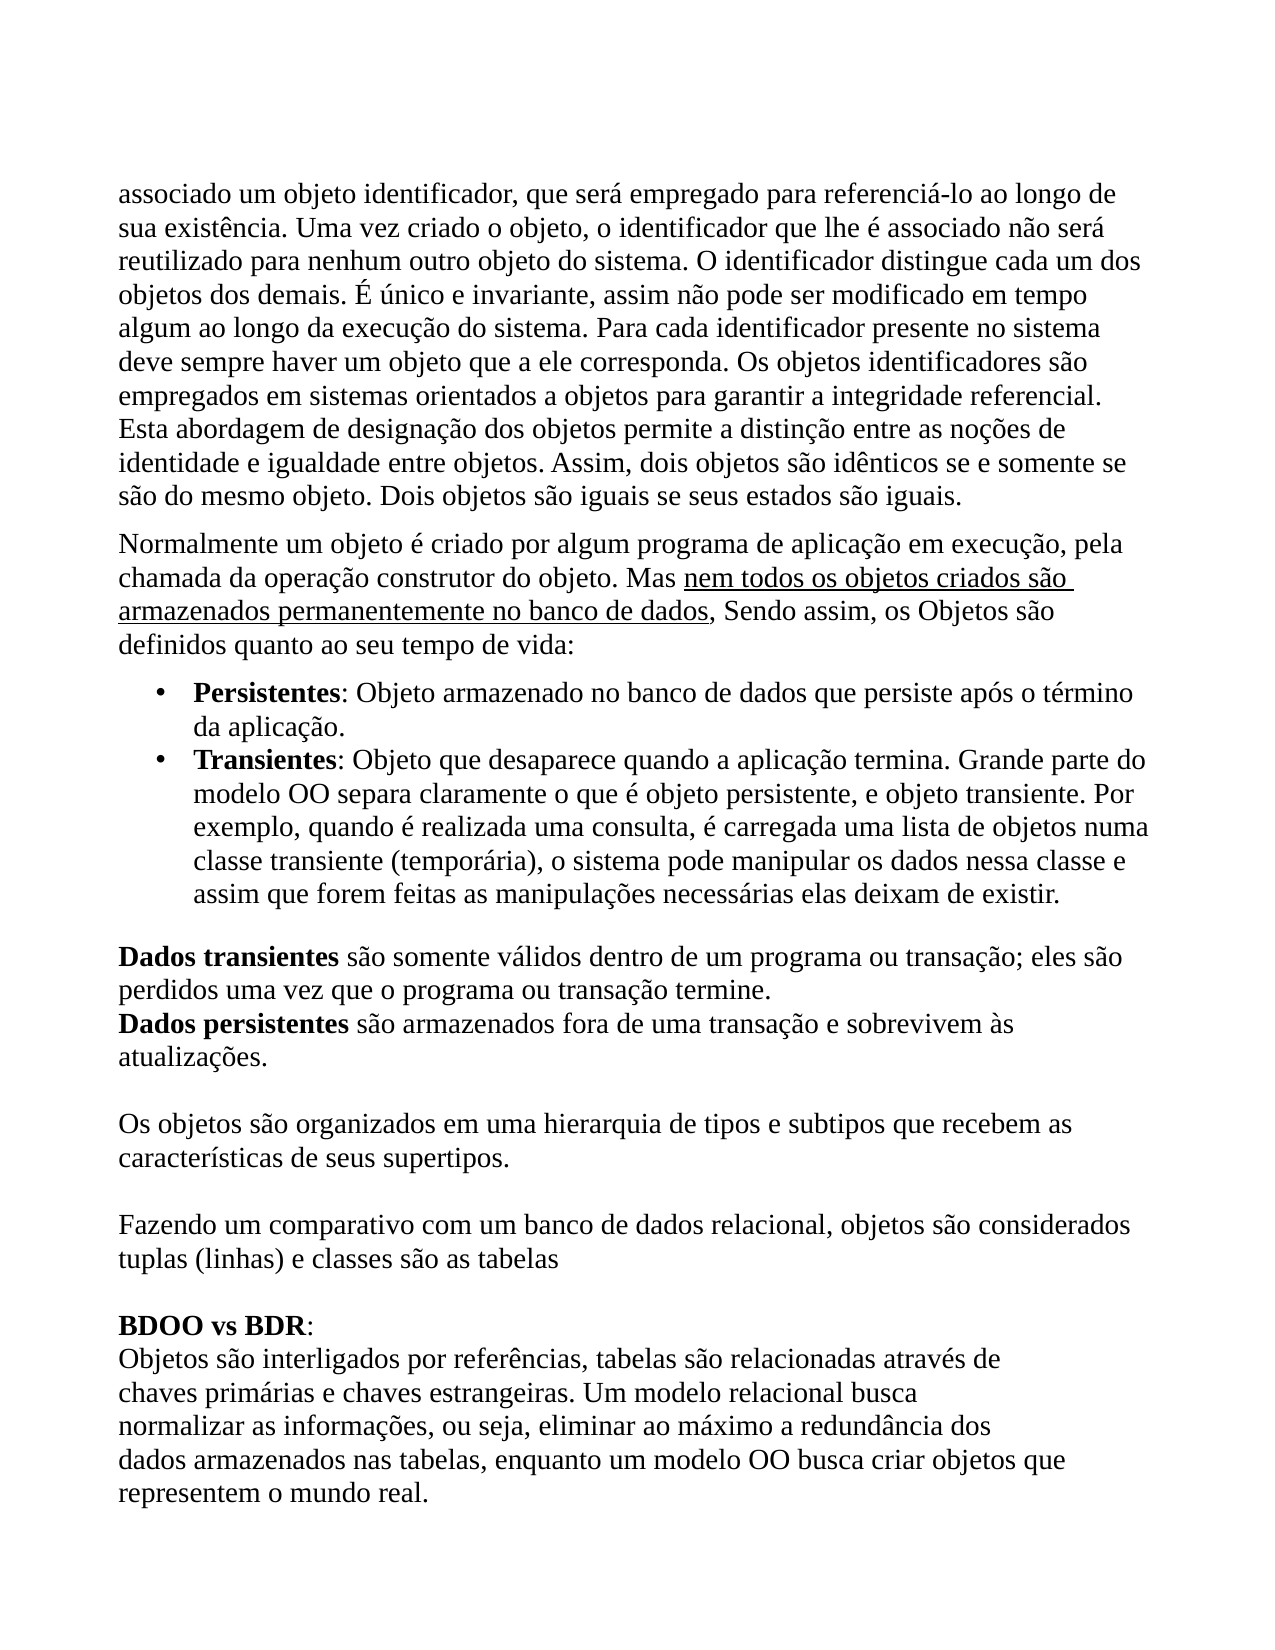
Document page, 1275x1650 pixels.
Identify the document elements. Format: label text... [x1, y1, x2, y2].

list Persistentes: Objeto armazenado no banco de dados que persiste após o término da aplicação. [156, 675, 1157, 742]
text Fazendo um comparativo com um banco de dados relacional, objetos são considerados tuplas (linhas) e classes são as tabelas [118, 1207, 1157, 1274]
text BDOO vs BDR: Objetos são interligados por referências, tabelas são relacionadas através de chaves primárias e chaves estrangeiras. Um modelo relacional busca normalizar as informações, ou seja, eliminar ao máximo a redundância dos dados armazenados nas tabelas, enquanto um modelo OO busca criar objetos que representem o mundo real. [118, 1308, 1157, 1509]
text Dados transientes são somente válidos dentro de um programa ou transação; eles são perdidos uma vez que o programa ou transação termine. [118, 939, 1157, 1006]
text Dados persistentes são armazenados fora de uma transação e sobrevivem às atualizações. [118, 1006, 1157, 1073]
text associado um objeto identificador, que será empregado para referenciá-lo ao longo de sua existência. Uma vez criado o objeto, o identificador que lhe é associado não será reutilizado para nenhum outro objeto do sistema. O identificador distingue cada um dos objetos dos demais. É único e invariante, assim não pode ser modificado em tempo algum ao longo da execução do sistema. Para cada identificador presente no sistema deve sempre haver um objeto que a ele corresponda. Os objetos identificadores são empregados em sistemas orientados a objetos para garantir a integridade referencial. Esta abordagem de designação dos objetos permite a distinção entre as noções de identidade e igualdade entre objetos. Assim, dois objetos são idênticos se e somente se são do mesmo objeto. Dois objetos são iguais se seus estados são iguais. [118, 176, 1157, 512]
list Transientes: Objeto que desaparece quando a aplicação termina. Grande parte do modelo OO separa claramente o que é objeto persistente, e objeto transiente. Por exemplo, quando é realizada uma consulta, é carregada uma lista de objetos numa classe transiente (temporária), o sistema pode manipular os dados nessa classe e assim que forem feitas as manipulações necessárias elas deixam de existir. [156, 742, 1157, 910]
text Normalmente um objeto é criado por algum programa de aplicação em execução, pela chamada da operação construtor do objeto. Mas nem todos os objetos criados são armazenados permanentemente no banco de dados, Sendo assim, os Objetos são definidos quanto ao seu tempo de vida: [118, 526, 1157, 661]
text Os objetos são organizados em uma hierarquia de tipos e subtipos que recebem as características de seus supertipos. [118, 1107, 1157, 1174]
